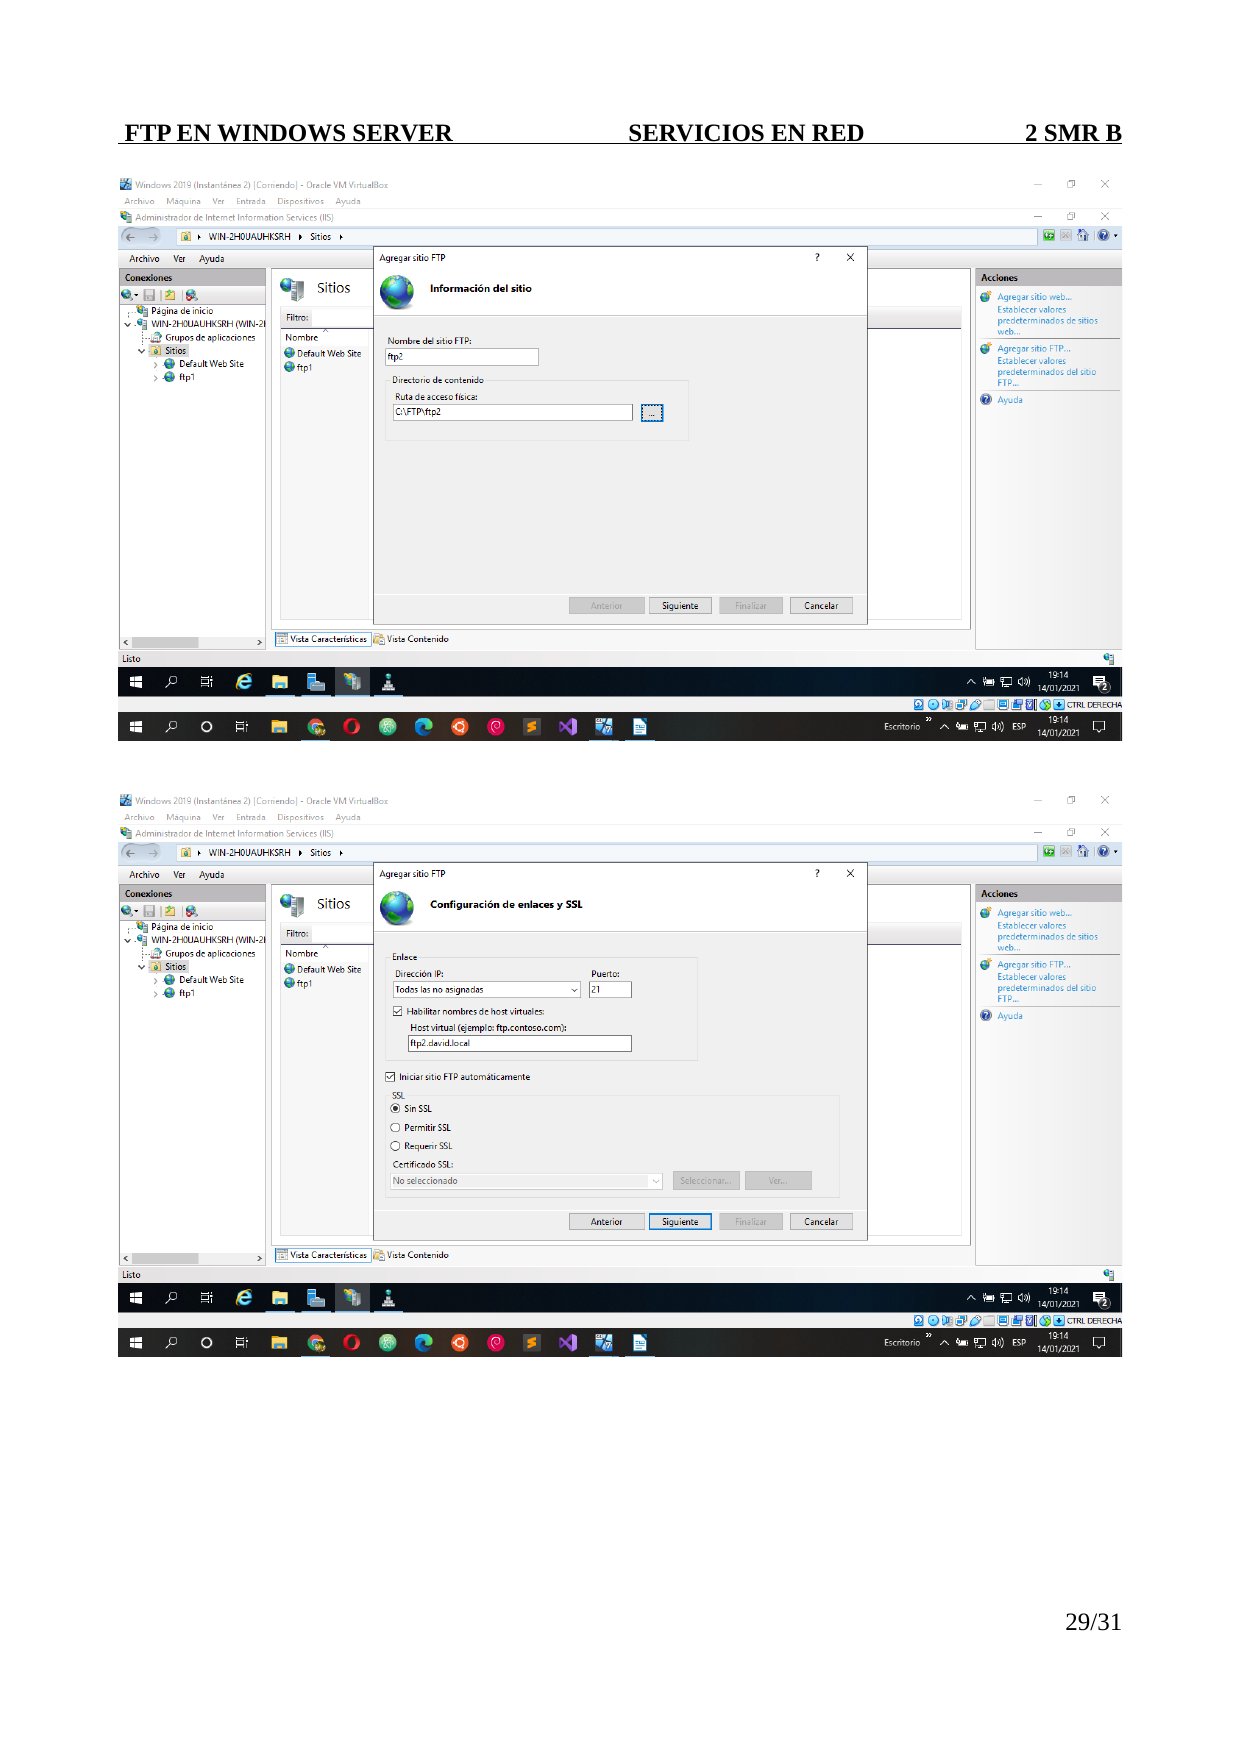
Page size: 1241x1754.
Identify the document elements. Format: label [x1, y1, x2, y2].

picture [118, 176, 1123, 741]
picture [118, 792, 1123, 1357]
